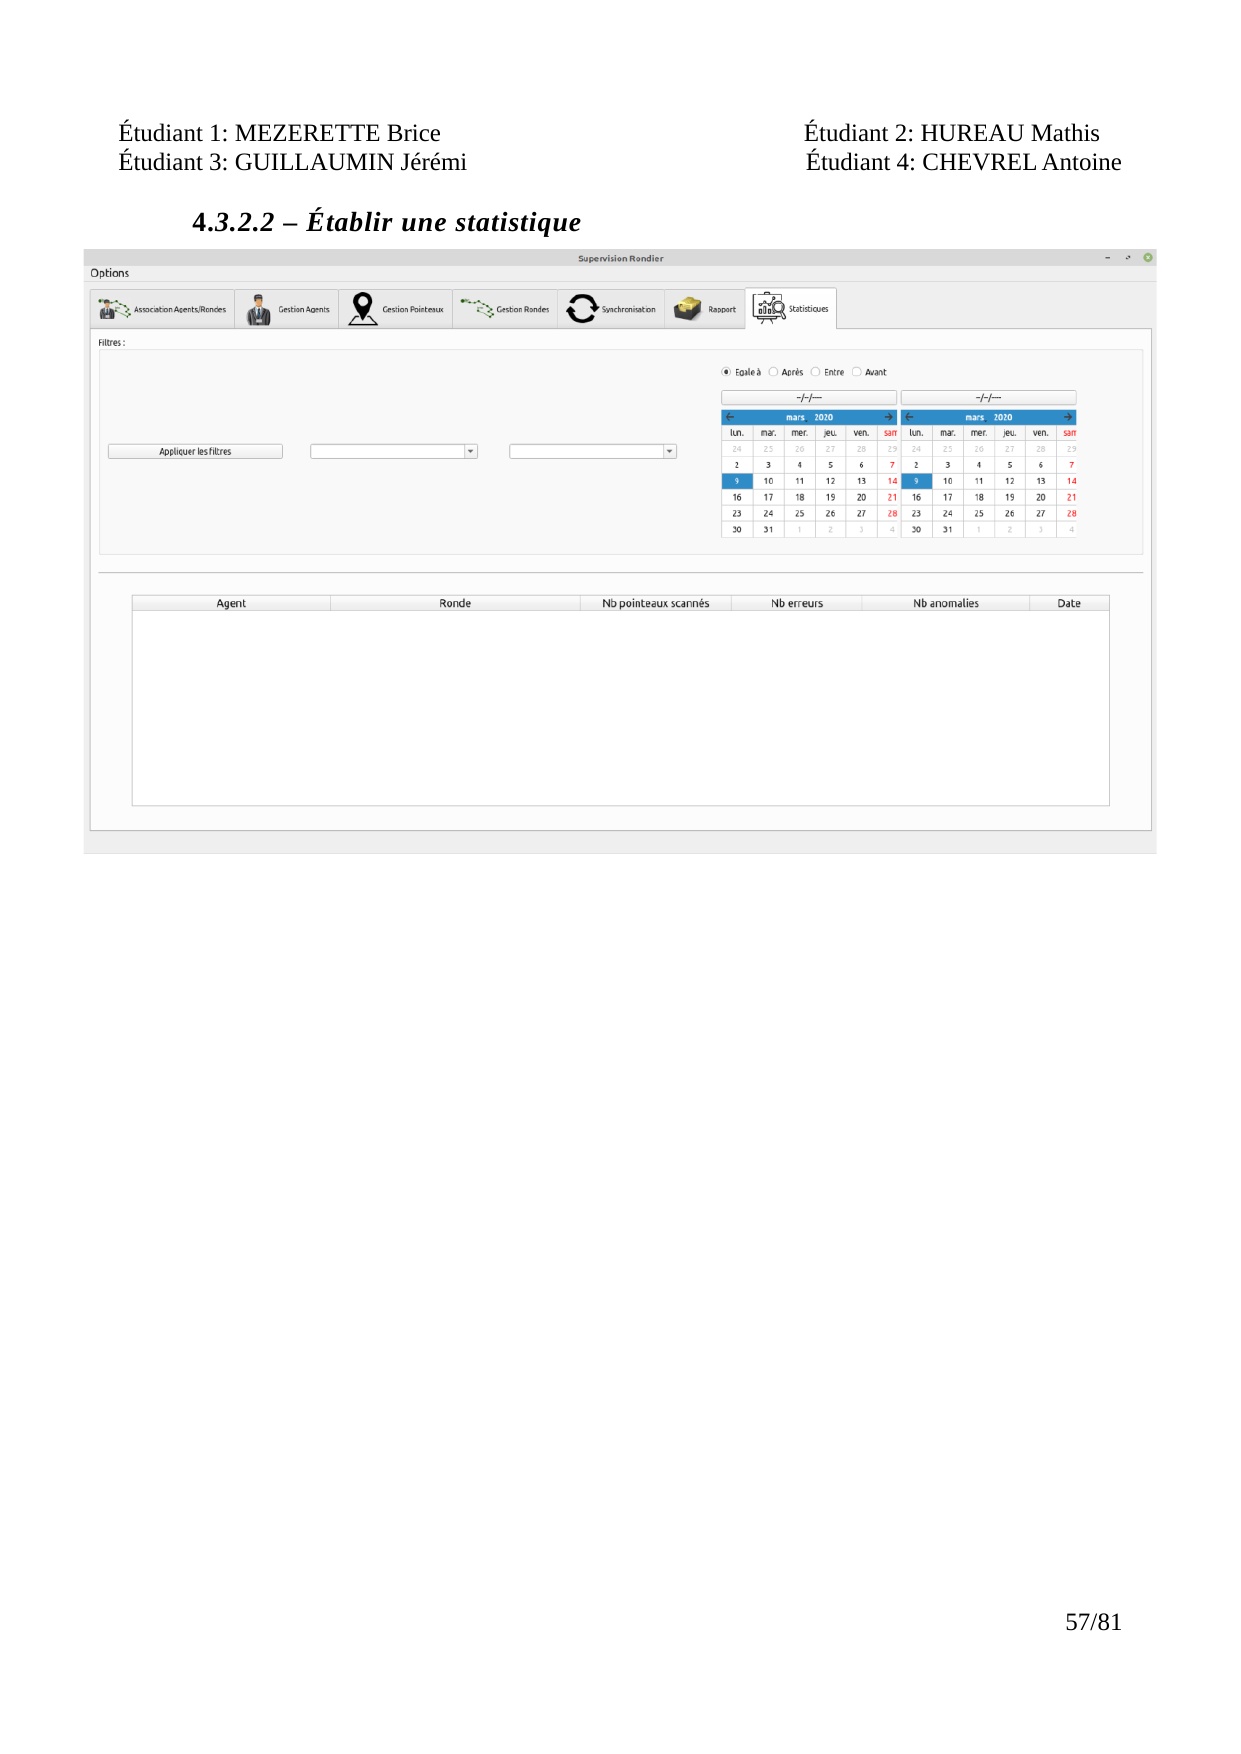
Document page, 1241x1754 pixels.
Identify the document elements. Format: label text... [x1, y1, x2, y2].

subtitle 4.3.2.2 – Établir une statistique [118, 205, 1122, 237]
picture [83, 249, 1157, 854]
